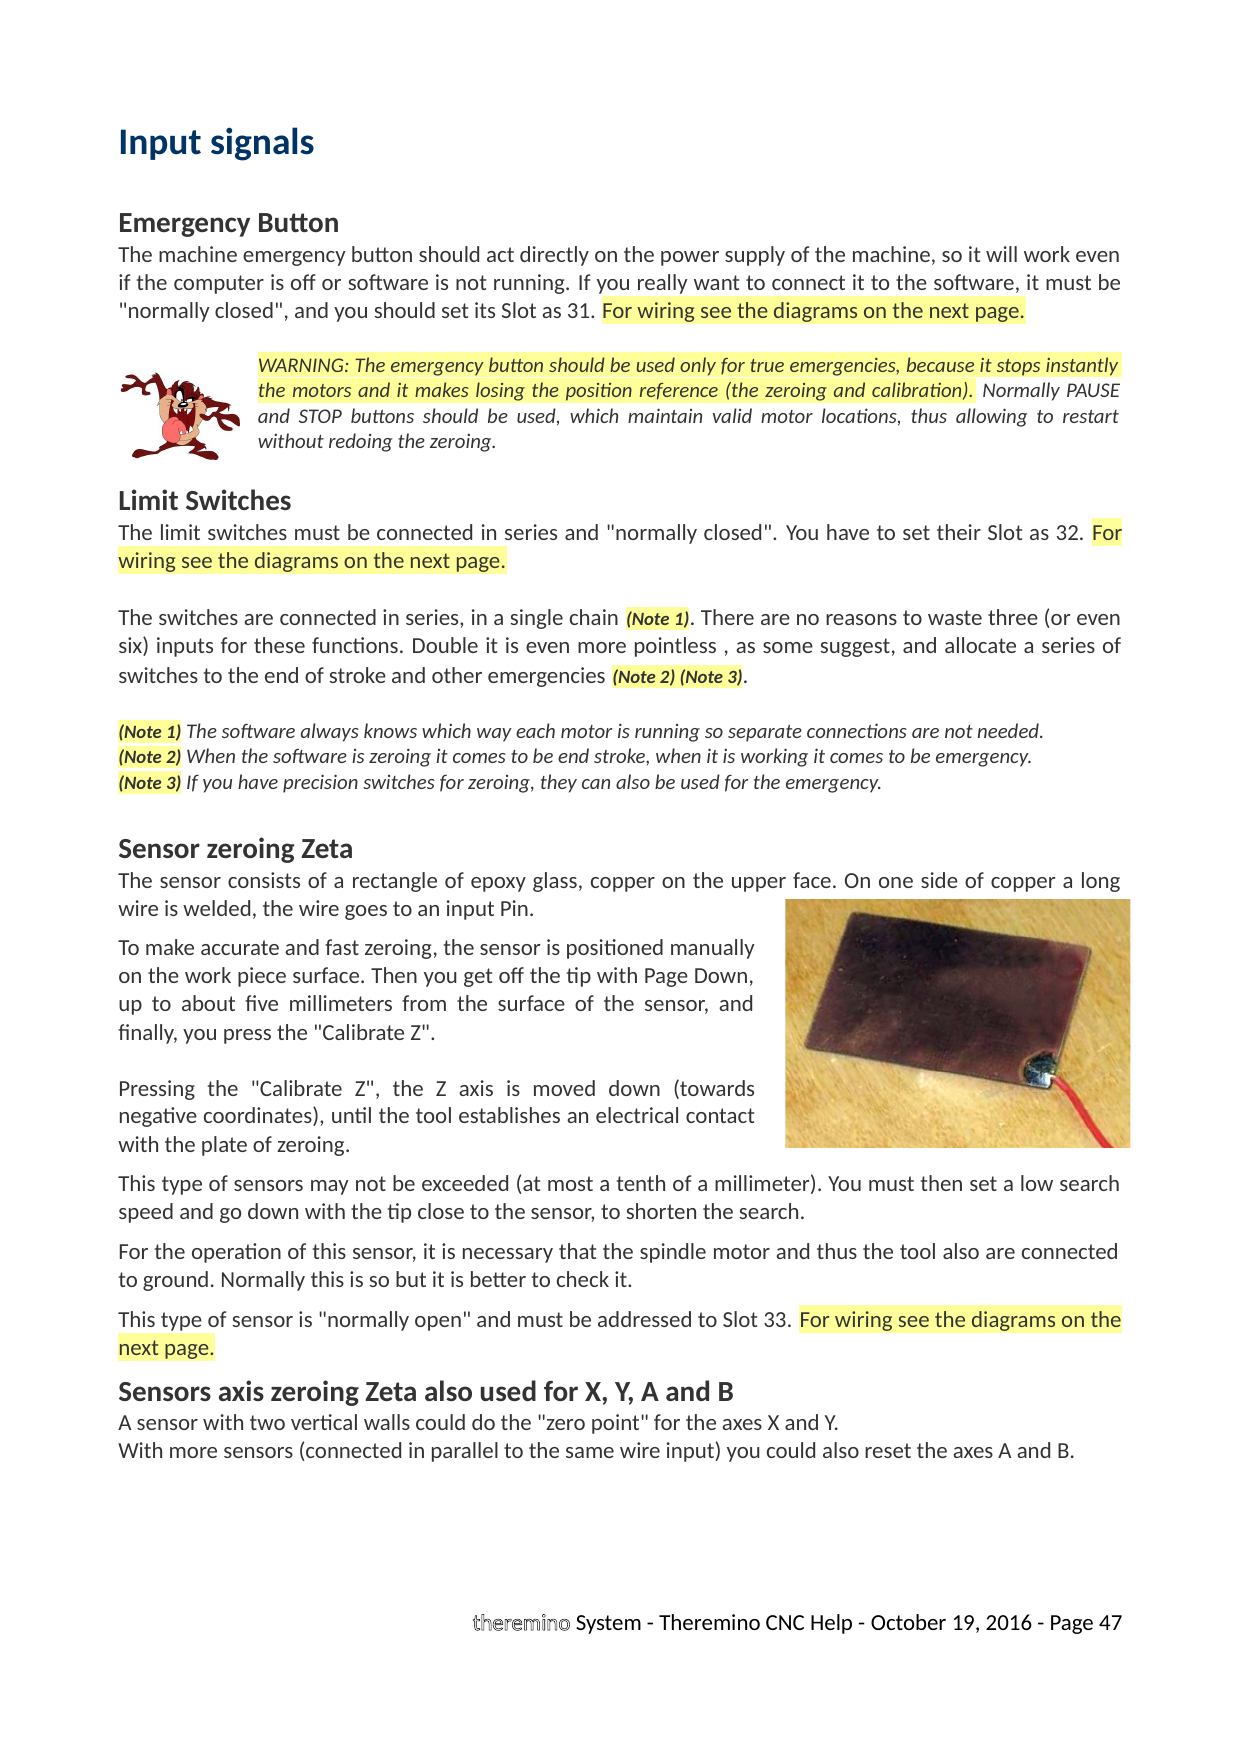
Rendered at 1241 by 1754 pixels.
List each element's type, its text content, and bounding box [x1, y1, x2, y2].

text For the operation of this sensor, it is necessary that the spindle motor and thus the tool also are connected to ground. Normally this is so but it is better to check it. [118, 1237, 1122, 1293]
text (Note 2) When the software is zeroing it comes to be end stroke, when it is working it comes to be emergency. (Note 3) If you have precision switches for zeroing, they can also be used for the emergency. Sensor zeroing Zeta The sensor consists of a rectangle of epoxy glass, copper on the upper face. On one side of copper a long wire is welded, the wire goes to an input Pin. [118, 744, 1122, 922]
picture [785, 899, 1131, 1148]
text Sensors axis zeroing Zeta also used for X, Y, A and B A sensor with two vertical walls could do the "zero point" for the axes X and Y. With more sensors (connected in parallel to the same wire input) you could also reset the axes A and B. [118, 1373, 1122, 1464]
text Limit Switches The limit switches must be connected in series and "normally closed". You have to set their Slot as 32. For wiring see the diagrams on the next page. [118, 482, 1122, 574]
text To make accurate and fast zeroing, the sensor is positioned manually on the work piece surface. Then you get off the tip with Page Down, up to about five millimeters from the surface of the sensor, and finally, you press the "Calibrate Z". Pressing the "Calibrate Z", the Z axis is moved down (towards negative coordinates), until the tool establishes an electrical contact with the plate of zeroing. [118, 933, 1122, 1158]
text This type of sensor is "normally open" and must be addressed to Slot 33. For wiring see the diagrams on the next page. [118, 1305, 1122, 1361]
text This type of sensors may not be exceeded (at most a tenth of a millimeter). You must then set a low search speed and go down with the tip close to the sensor, to shorten the search. [118, 1169, 1122, 1226]
text (Note 1) The software always knows which way each motor is running so separate connections are not needed. [118, 718, 1122, 744]
subtitle Input signals [118, 118, 1122, 164]
picture [120, 372, 240, 460]
text Emergency Button The machine emergency button should act directly on the power supply of the machine, so it will work even if the computer is off or software is not running. If you really want to connect it to the software, it must be "normally closed", and you should set its Slot as 31. For wiring see the diagrams on the next page. WARNING: The emergency button should be used only for true emergencies, because it stops instantly the motors and it makes losing the position reference (the zeroing and calibration). Normally PAUSE and STOP buttons should be used, which maintain valid motor locations, thus allowing to restart without redoing the zeroing. [118, 176, 1122, 482]
text The switches are connected in series, in a single chain (Note 1). There are no reasons to waste three (or even six) inputs for these functions. Double it is even more pointless , as some suggest, and allocate a series of switches to the end of stroke and other emergencies (Note 2) (Note 3). [118, 603, 1122, 718]
